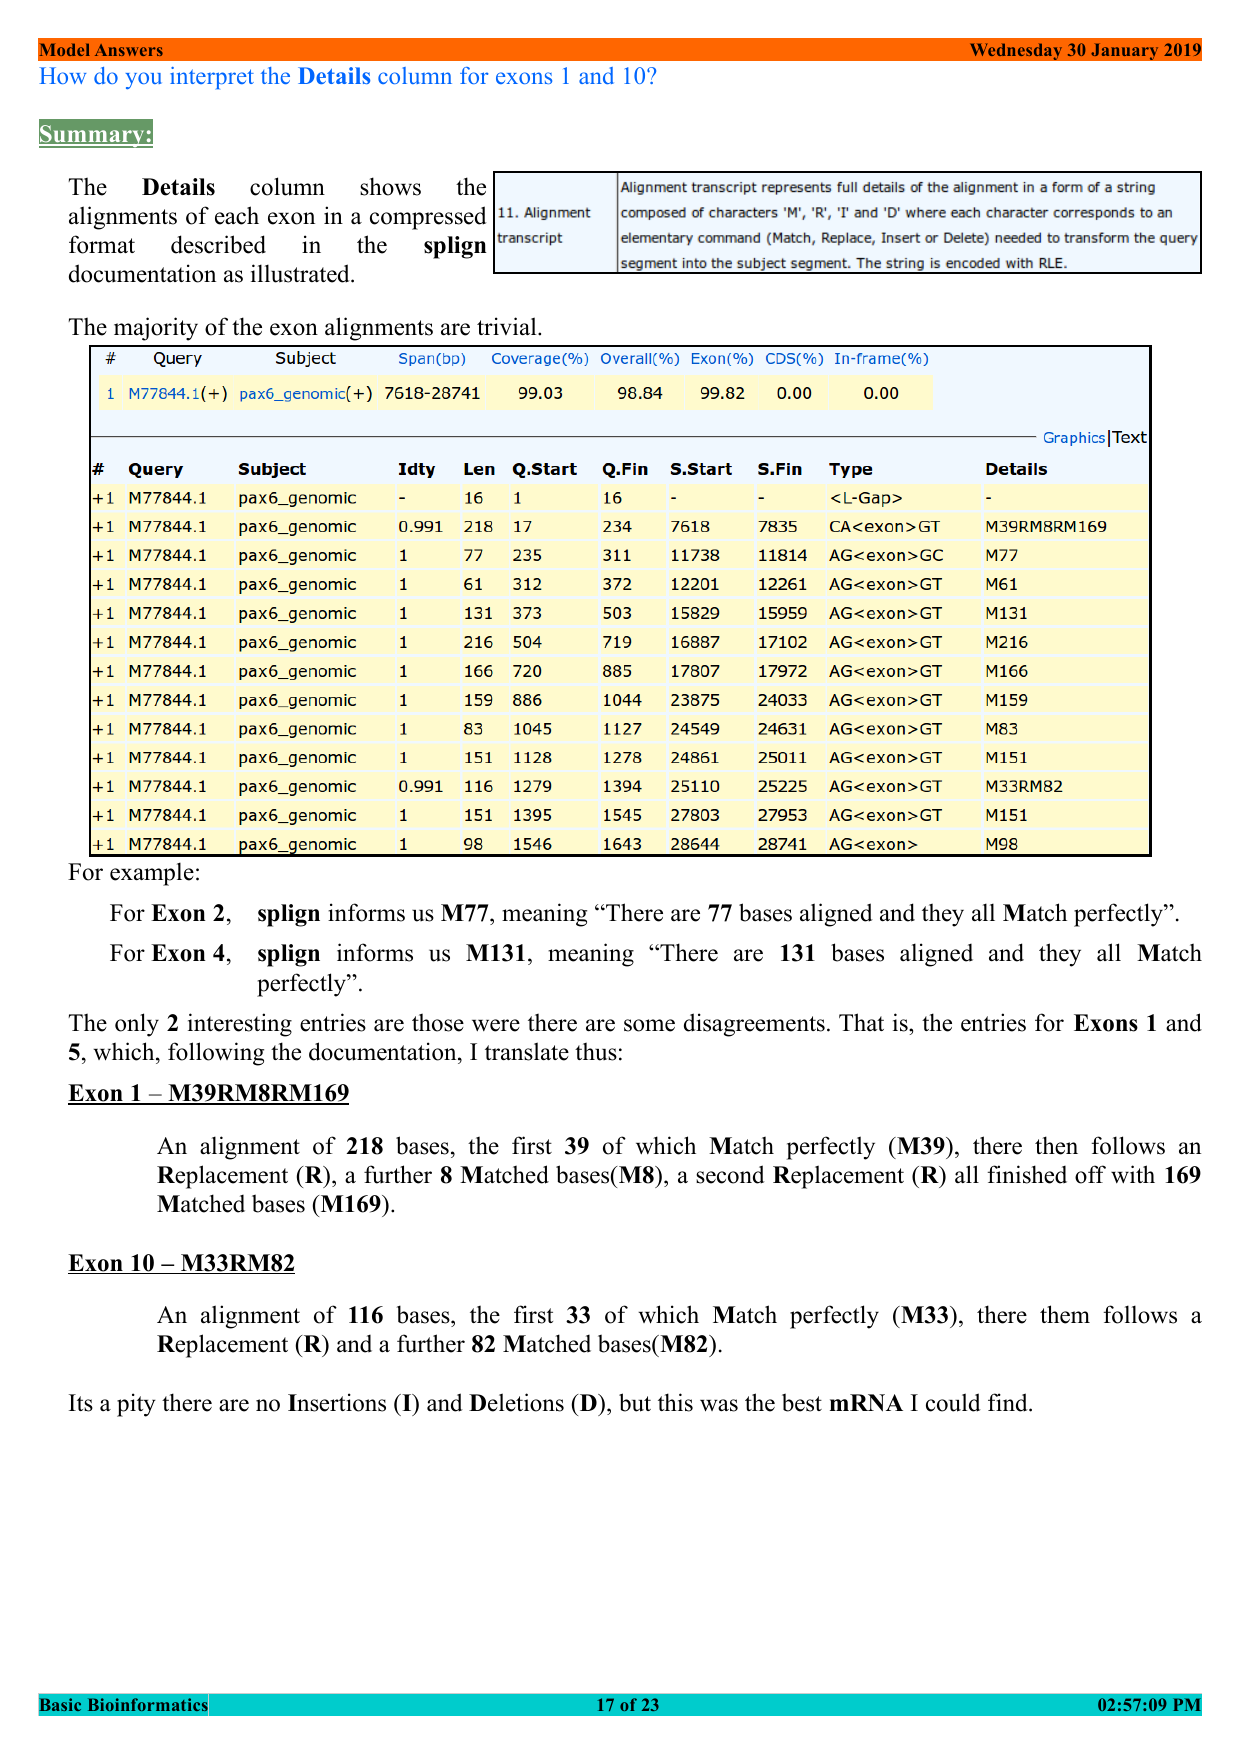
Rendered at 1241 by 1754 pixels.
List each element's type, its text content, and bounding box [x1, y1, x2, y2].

text The Details column shows the alignments of each exon in a compressed format described in the splign documentation as illustrated. [68, 172, 1202, 288]
text Its a pity there are no Insertions (I) and Deletions (D), but this was the best mRNA I could find. [68, 1388, 1202, 1417]
text Exon 1 – M39RM8RM169 [68, 1078, 1202, 1107]
text Summary: [38, 119, 1202, 148]
text For Exon 2, splign informs us M77, meaning “There are 77 bases aligned and they all Match perfectly”. [109, 897, 1202, 927]
text For example: [68, 364, 1202, 886]
text For Exon 4, splign informs us M131, meaning “There are 131 bases aligned and they all Match perfectly”. [109, 938, 1202, 996]
text The majority of the exon alignments are trivial. [68, 312, 1202, 341]
picture [91, 347, 1149, 854]
text The only 2 interesting entries are those were there are some disagreements. That is, the entries for Exons 1 and 5, which, following the documentation, I translate thus: [68, 1008, 1202, 1066]
text How do you interpret the Details column for exons 1 and 10? [38, 61, 1202, 89]
picture [495, 173, 1200, 272]
text An alignment of 218 bases, the first 39 of which Match perfectly (M39), there then follows an Replacement (R), a further 8 Matched bases(M8), a second Replacement (R) all finished off with 169 Matched bases (M169). [157, 1131, 1202, 1218]
text Exon 10 – M33RM82 [68, 1247, 1202, 1277]
text An alignment of 116 bases, the first 33 of which Match perfectly (M33), there them follows a Replacement (R) and a further 82 Matched bases(M82). [157, 1300, 1202, 1358]
